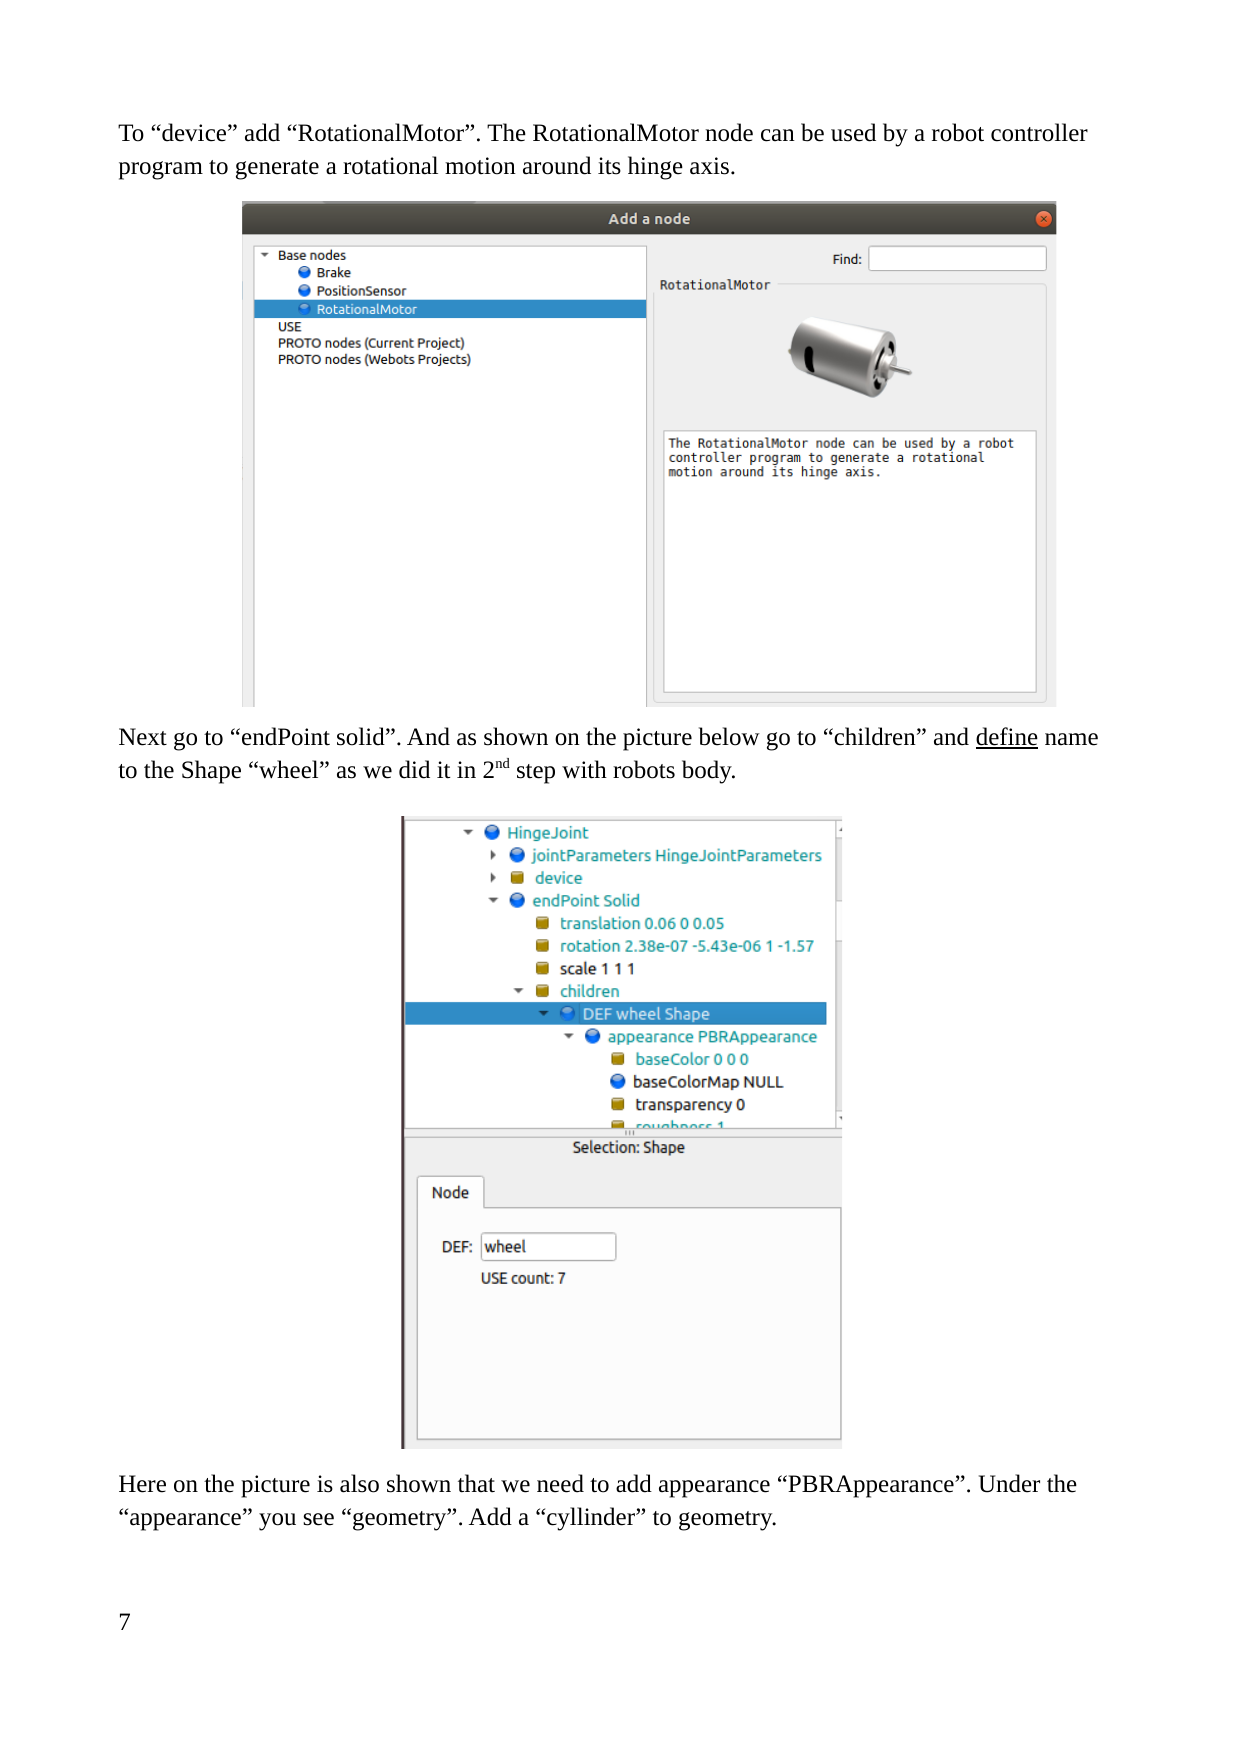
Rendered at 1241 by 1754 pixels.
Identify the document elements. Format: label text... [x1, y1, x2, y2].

text To “device” add “RotationalMotor”. The RotationalMotor node can be used by a robot controller program to generate a rotational motion around its hinge axis. [118, 118, 1122, 180]
text Next go to “endPoint solid”. And as shown on the picture below go to “children” and define name to the Shape “wheel” as we did it in 2nd step with robots body. [118, 722, 1122, 784]
picture [401, 816, 458, 1449]
picture [242, 201, 1057, 707]
text Here on the picture is also shown that we need to add appearance “PBRAppearance”. Under the “appearance” you see “geometry”. Add a “cyllinder” to geometry. [118, 1469, 1122, 1531]
